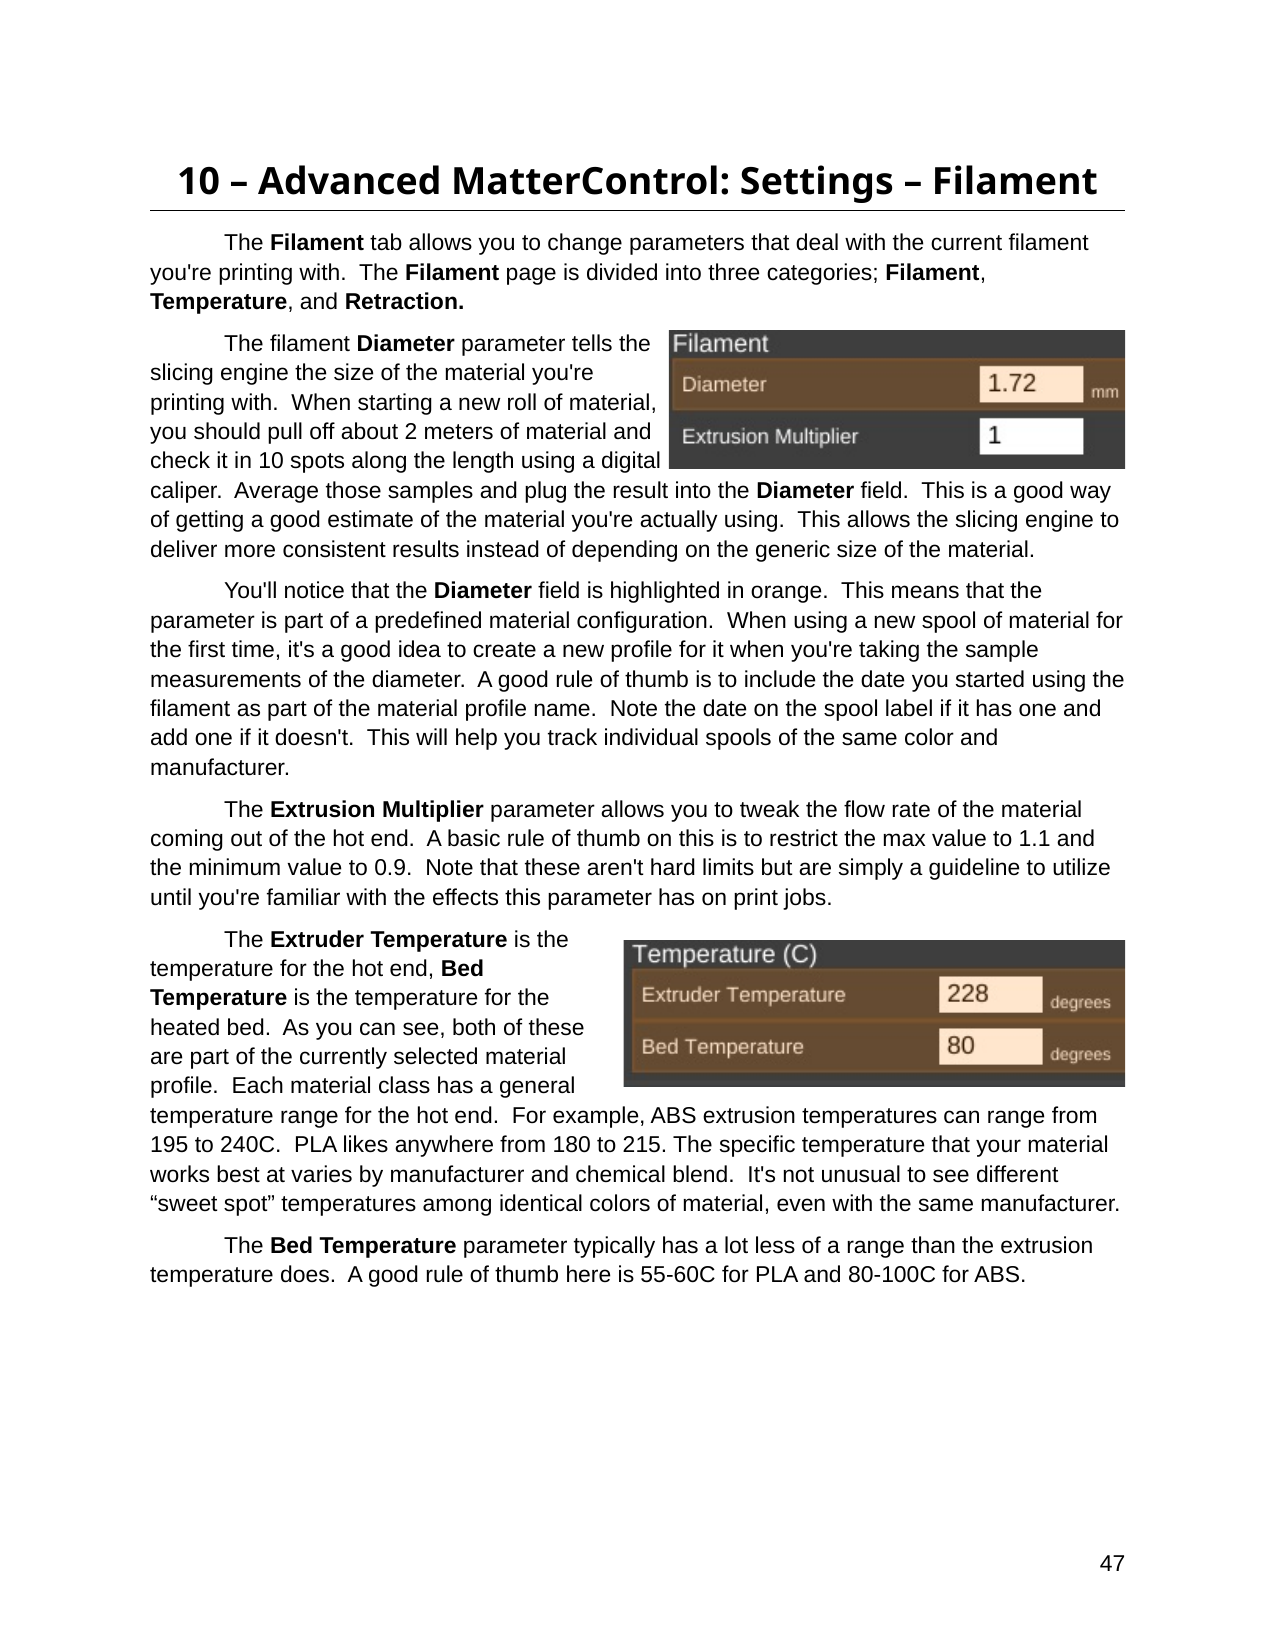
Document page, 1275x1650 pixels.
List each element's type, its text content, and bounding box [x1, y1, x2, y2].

text The filament Diameter parameter tells the slicing engine the size of the material you're printing with. When starting a new roll of material, you should pull off about 2 meters of material and check it in 10 spots along the length using a digital caliper. Average those samples and plug the result into the Diameter field. This is a good way of getting a good estimate of the material you're actually using. This allows the slicing engine to deliver more consistent results instead of depending on the generic size of the material. [150, 331, 1125, 562]
text The Bed Temperature parameter typically has a lot less of a range than the extrusion temperature does. A good rule of thumb here is 55-60C for PLA and 80-100C for ABS. [150, 1232, 1125, 1287]
text You'll notice that the Diameter field is highlighted in orange. This means that the parameter is part of a predefined material configuration. When using a new spool of material for the first time, it's a good idea to create a new profile for it when you're taking the sample measurements of the diameter. A good rule of thumb is to include the date you started using the filament as part of the material profile name. Note the date on the spool label if it has one and add one if it doesn't. This will help you track individual spools of the same color and manufacturer. [150, 578, 1125, 780]
picture [623, 940, 1125, 1087]
text The Extrusion Multiplier parameter allows you to tweak the flow rate of the material coming out of the hot end. A basic rule of thumb on this is to restrict the max value to 1.1 and the minimum value to 0.9. Note that these aren't hard limits but are simply a guideline to utilize until you're familiar with the effects this parameter has on print jobs. [150, 796, 1125, 910]
picture [668, 330, 1125, 469]
text The Extruder Temperature is the temperature for the hot end, Bed Temperature is the temperature for the heated bed. As you can see, both of these are part of the currently selected material profile. Each material class has a general temperature range for the hot end. For example, ABS extrusion temperatures can range from 195 to 240C. PLA likes anywhere from 180 to 215. The specific temperature that your material works best at varies by manufacturer and chemical blend. It's not unusual to see different “sweet spot” temperatures among identical colors of material, even with the same manufacturer. [150, 926, 1125, 1216]
subtitle 10 – Advanced MatterControl: Settings – Filament [150, 150, 1125, 210]
text The Filament tab allows you to change parameters that deal with the current filament you're printing with. The Filament page is divided into three categories; Filament, Temperature, and Retraction. [150, 230, 1125, 314]
